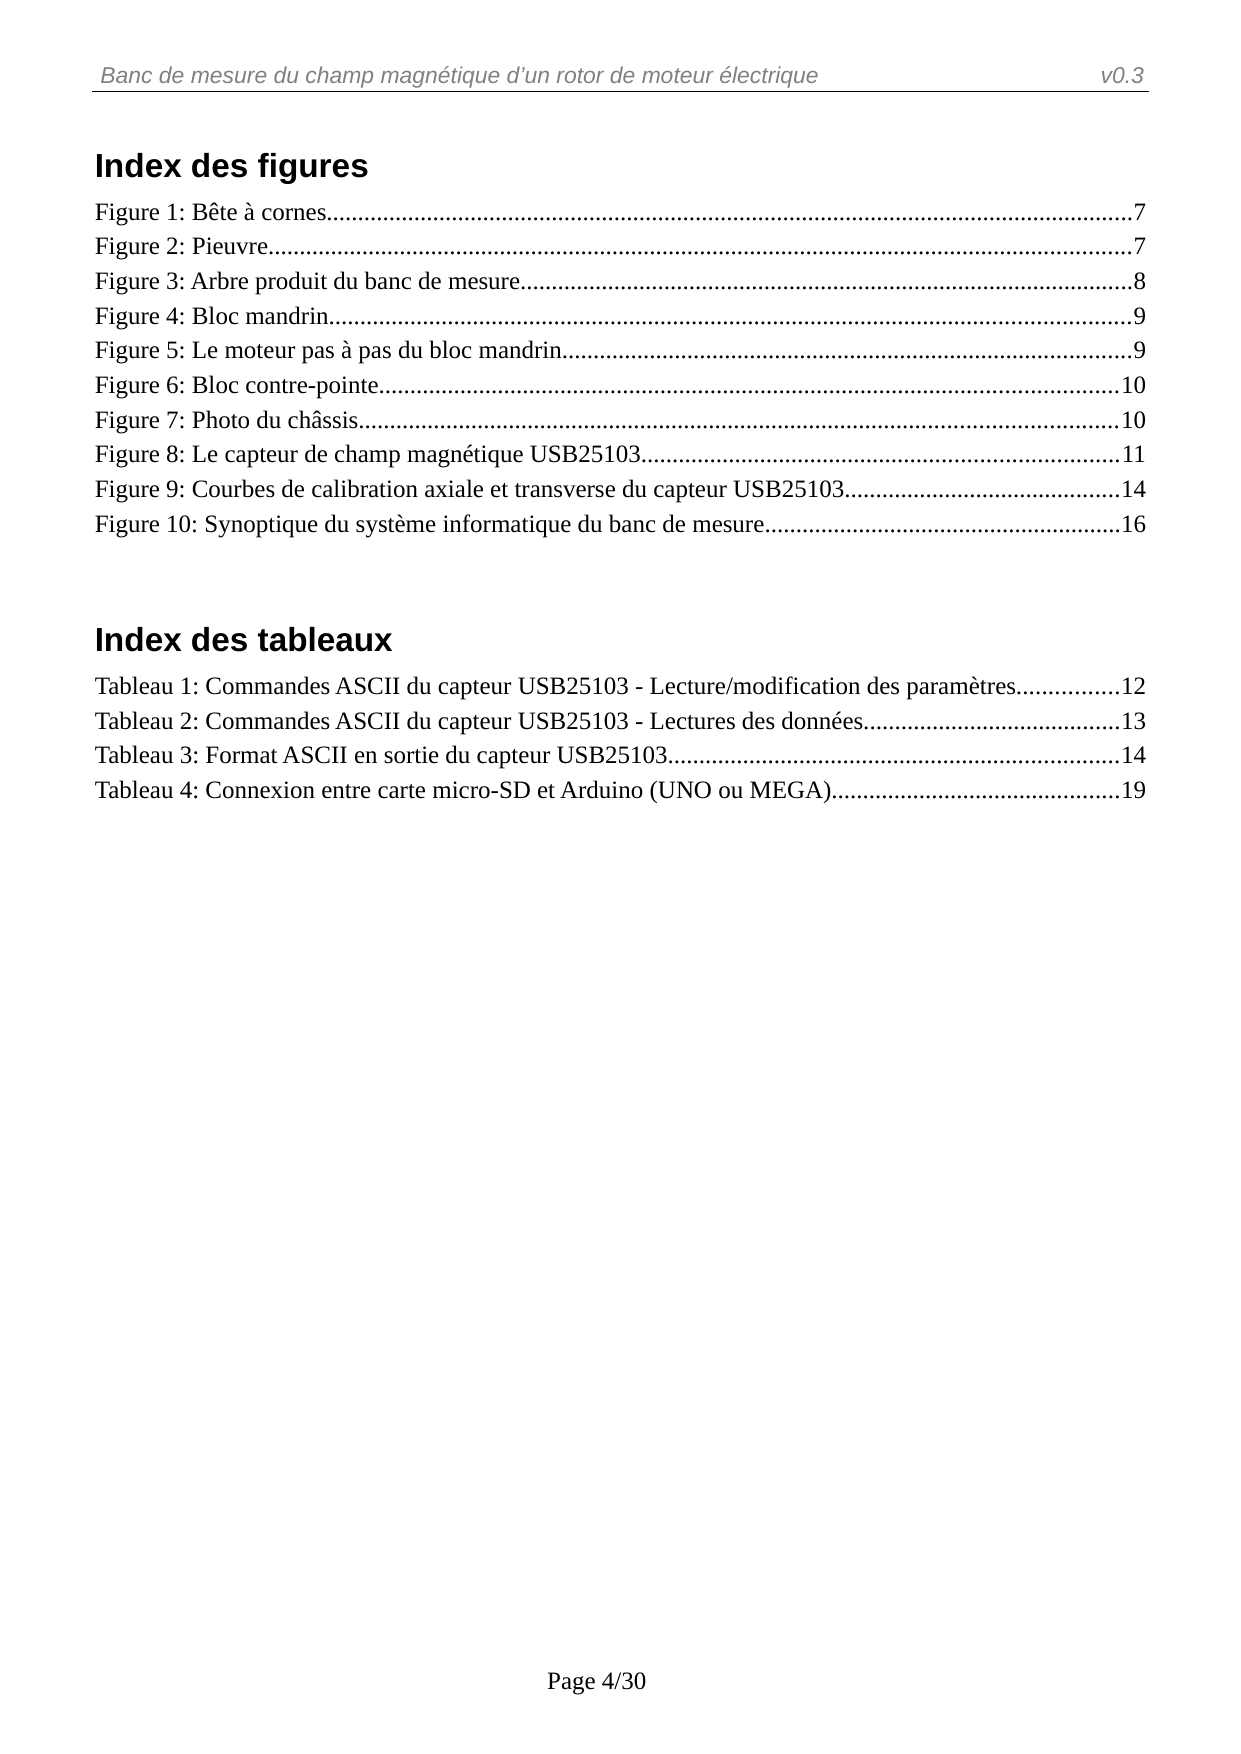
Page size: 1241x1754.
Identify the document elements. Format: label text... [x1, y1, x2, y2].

subtitle Index des tableaux [94, 620, 1146, 659]
text Figure 6: Bloc contre-pointe 10 [94, 370, 1146, 399]
text Tableau 3: Format ASCII en sortie du capteur USB25103 14 [94, 741, 1146, 769]
text Figure 9: Courbes de calibration axiale et transverse du capteur USB25103 14 [94, 474, 1146, 503]
text Figure 1: Bête à cornes 7 [94, 197, 1146, 226]
text Figure 2: Pieuvre 7 [94, 231, 1146, 260]
text Figure 4: Bloc mandrin 9 [94, 301, 1146, 329]
text Figure 10: Synoptique du système informatique du banc de mesure 16 [94, 509, 1146, 538]
subtitle Index des figures [94, 146, 1146, 184]
text Figure 5: Le moteur pas à pas du bloc mandrin 9 [94, 336, 1146, 364]
text Tableau 1: Commandes ASCII du capteur USB25103 - Lecture/modification des paramètres. 12 [94, 671, 1146, 700]
text Figure 8: Le capteur de champ magnétique USB25103 11 [94, 439, 1146, 468]
text Figure 3: Arbre produit du banc de mesure 8 [94, 266, 1146, 295]
text Tableau 2: Commandes ASCII du capteur USB25103 - Lectures des données. 13 [94, 706, 1146, 734]
text Tableau 4: Connexion entre carte micro-SD et Arduino (UNO ou MEGA) 19 [94, 775, 1146, 804]
text Figure 7: Photo du châssis 10 [94, 405, 1146, 434]
